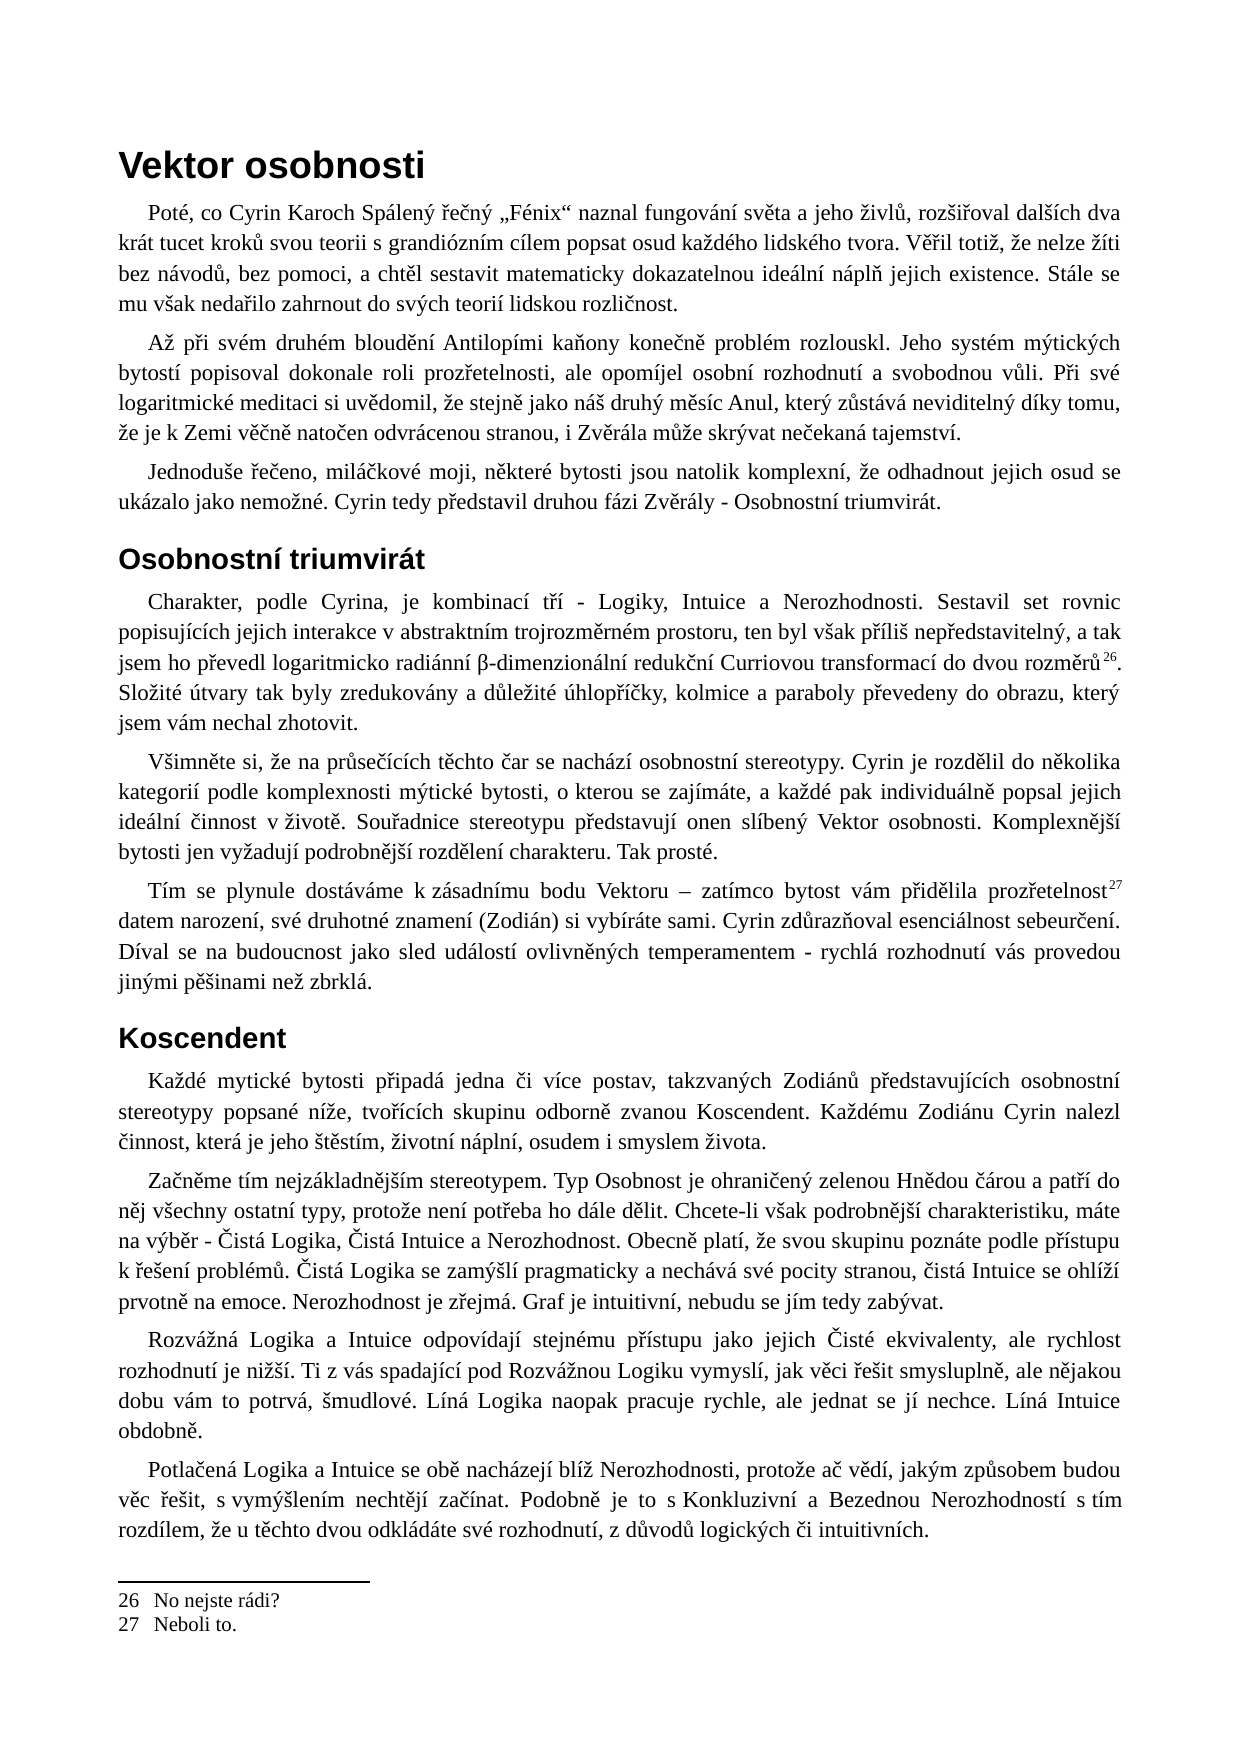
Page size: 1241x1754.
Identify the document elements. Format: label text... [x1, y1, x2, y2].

subtitle Osobnostní triumvirát [118, 542, 1122, 576]
text Poté, co Cyrin Karoch Spálený řečný „Fénix“ naznal fungování světa a jeho živlů, rozšiřoval dalších dva krát tucet kroků svou teorii s grandiózním cílem popsat osud každého lidského tvora. Věřil totiž, že nelze žíti bez návodů, bez pomoci, a chtěl sestavit matematicky dokazatelnou ideální náplň jejich existence. Stále se mu však nedařilo zahrnout do svých teorií lidskou rozličnost. [118, 199, 1122, 316]
subtitle Vektor osobnosti [118, 143, 1122, 187]
text Neboli to. [118, 1612, 1122, 1636]
text Tím se plynule dostáváme k zásadnímu bodu Vektoru – zatímco bytost vám přidělila prozřetelnost datem narození, své druhotné znamení (Zodián) si vybíráte sami. Cyrin zdůrazňoval esenciálnost sebeurčení. Díval se na budoucnost jako sled událostí ovlivněných temperamentem - rychlá rozhodnutí vás provedou jinými pěšinami než zbrklá. [118, 877, 1122, 994]
text Potlačená Logika a Intuice se obě nacházejí blíž Nerozhodnosti, protože ač vědí, jakým způsobem budou věc řešit, s vymýšlením nechtějí začínat. Podobně je to s Konkluzivní a Bezednou Nerozhodností s tím rozdílem, že u těchto dvou odkládáte své rozhodnutí, z důvodů logických či intuitivních. [118, 1456, 1122, 1543]
text Až při svém druhém bloudění Antilopími kaňony konečně problém rozlouskl. Jeho systém mýtických bytostí popisoval dokonale roli prozřetelnosti, ale opomíjel osobní rozhodnutí a svobodnou vůli. Při své logaritmické meditaci si uvědomil, že stejně jako náš druhý měsíc Anul, který zůstává neviditelný díky tomu, že je k Zemi věčně natočen odvrácenou stranou, i Zvěrála může skrývat nečekaná tajemství. [118, 329, 1122, 446]
text Rozvážná Logika a Intuice odpovídají stejnému přístupu jako jejich Čisté ekvivalenty, ale rychlost rozhodnutí je nižší. Ti z vás spadající pod Rozvážnou Logiku vymyslí, jak věci řešit smysluplně, ale nějakou dobu vám to potrvá, šmudlové. Líná Logika naopak pracuje rychle, ale jednat se jí nechce. Líná Intuice obdobně. [118, 1327, 1122, 1443]
subtitle Koscendent [118, 1021, 1122, 1055]
text Každé mytické bytosti připadá jedna či více postav, takzvaných Zodiánů představujících osobnostní stereotypy popsané níže, tvořících skupinu odborně zvanou Koscendent. Každému Zodiánu Cyrin nalezl činnost, která je jeho štěstím, životní náplní, osudem i smyslem života. [118, 1068, 1122, 1154]
text Začněme tím nejzákladnějším stereotypem. Typ Osobnost je ohraničený zelenou Hnědou čárou a patří do něj všechny ostatní typy, protože není potřeba ho dále dělit. Chcete-li však podrobnější charakteristiku, máte na výběr - Čistá Logika, Čistá Intuice a Nerozhodnost. Obecně platí, že svou skupinu poznáte podle přístupu k řešení problémů. Čistá Logika se zamýšlí pragmaticky a nechává své pocity stranou, čistá Intuice se ohlíží prvotně na emoce. Nerozhodnost je zřejmá. Graf je intuitivní, nebudu se jím tedy zabývat. [118, 1167, 1122, 1314]
text Charakter, podle Cyrina, je kombinací tří - Logiky, Intuice a Nerozhodnosti. Sestavil set rovnic popisujících jejich interakce v abstraktním trojrozměrném prostoru, ten byl však příliš nepředstavitelný, a tak jsem ho převedl logaritmicko radiánní β-dimenzionální redukční Curriovou transformací do dvou rozměrů. Složité útvary tak byly zredukovány a důležité úhlopříčky, kolmice a paraboly převedeny do obrazu, který jsem vám nechal zhotovit. [118, 588, 1122, 735]
text Všimněte si, že na průsečících těchto čar se nachází osobnostní stereotypy. Cyrin je rozdělil do několika kategorií podle komplexnosti mýtické bytosti, o kterou se zajímáte, a každé pak individuálně popsal jejich ideální činnost v životě. Souřadnice stereotypu představují onen slíbený Vektor osobnosti. Komplexnější bytosti jen vyžadují podrobnější rozdělení charakteru. Tak prosté. [118, 748, 1122, 865]
text No nejste rádi? [118, 1588, 1122, 1612]
text Jednoduše řečeno, miláčkové moji, některé bytosti jsou natolik komplexní, že odhadnout jejich osud se ukázalo jako nemožné. Cyrin tedy představil druhou fázi Zvěrály - Osobnostní triumvirát. [118, 458, 1122, 515]
